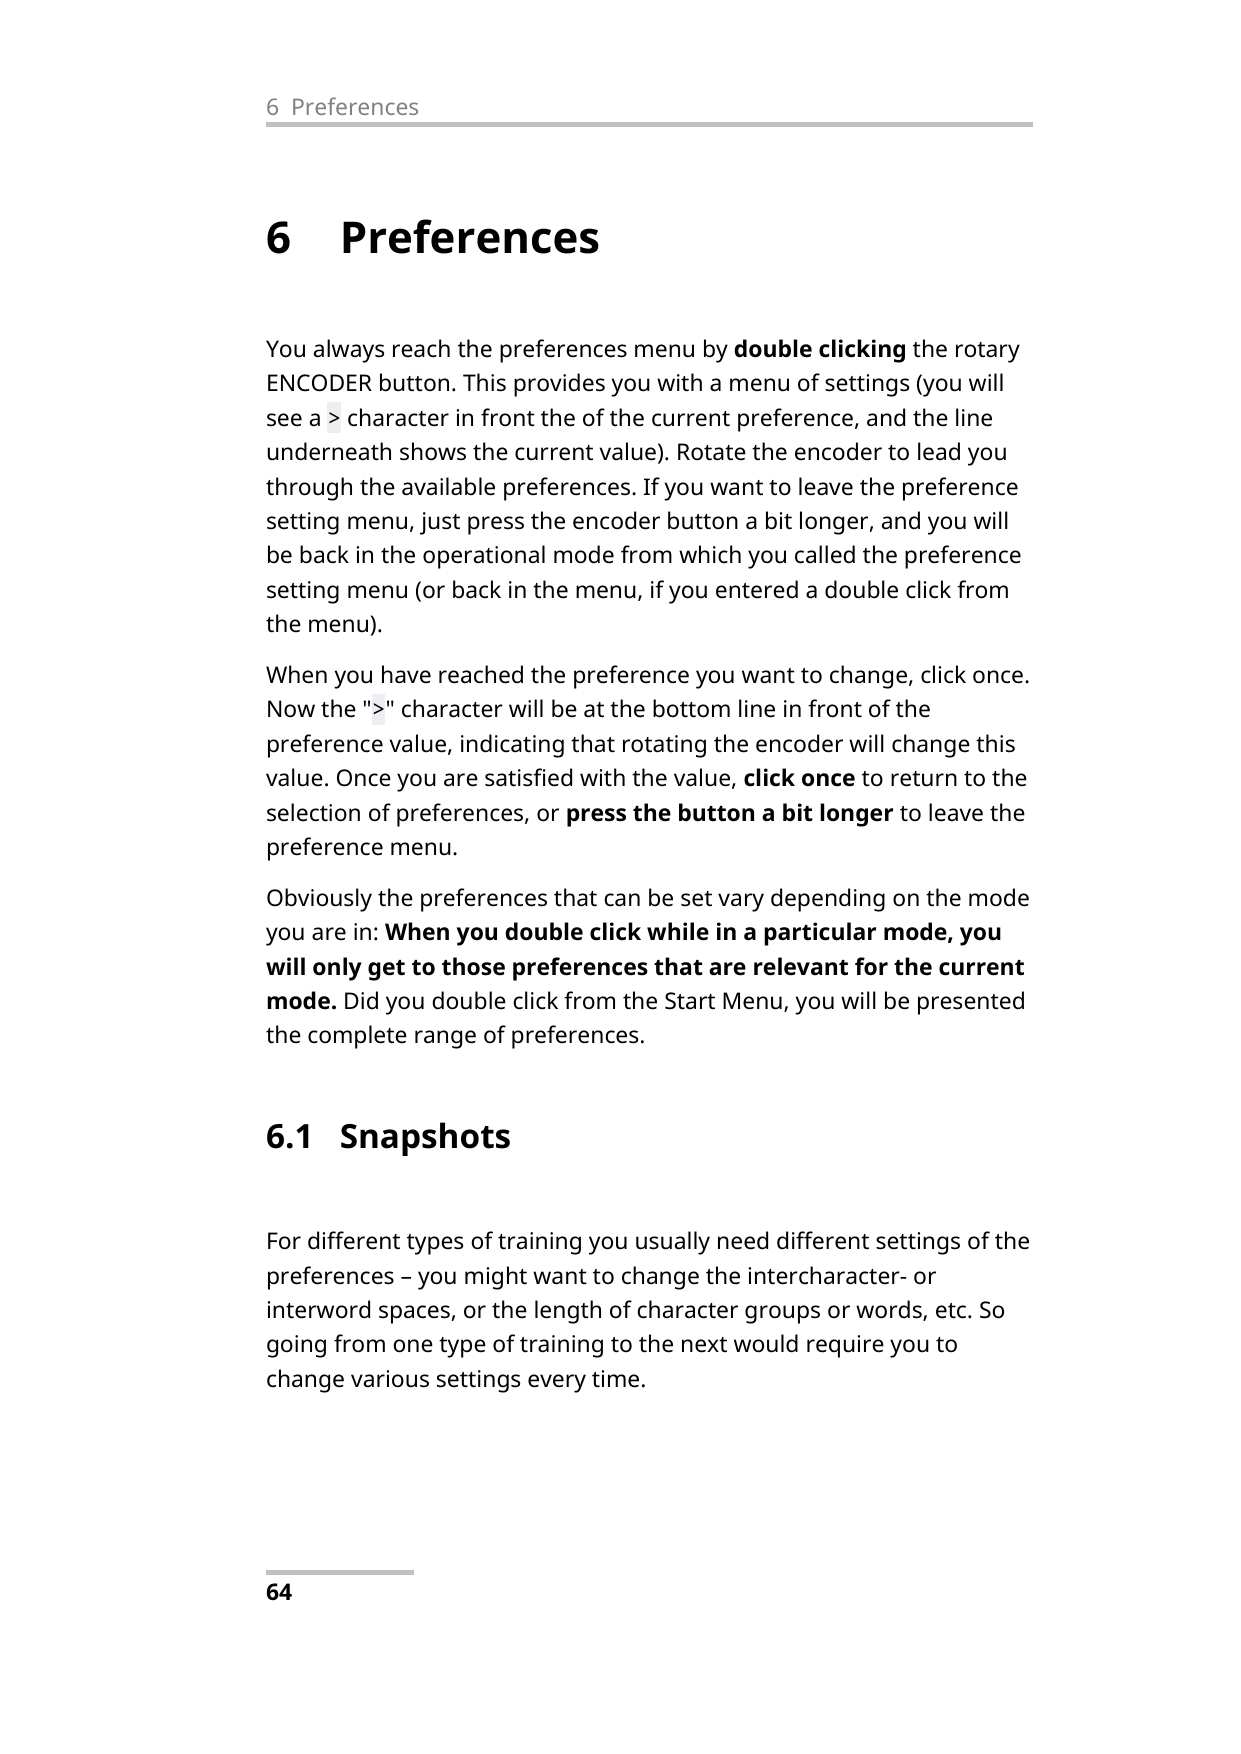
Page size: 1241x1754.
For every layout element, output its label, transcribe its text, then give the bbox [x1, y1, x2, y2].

text Obviously the preferences that can be set vary depending on the mode you are in: When you double click while in a particular mode, you will only get to those preferences that are relevant for the current mode. Did you double click from the Start Menu, you will be presented the complete range of preferences. [266, 882, 1033, 1051]
text When you have reached the preference you want to change, click once. Now the ">" character will be at the bottom line in front of the preference value, indicating that rotating the encoder will change this value. Once you are satisfied with the value, click once to return to the selection of preferences, or press the button a bit longer to leave the preference menu. [266, 659, 1033, 862]
text You always reach the preferences menu by double clicking the rotary ENCODER button. This provides you with a menu of settings (you will see a > character in front the of the current preference, and the line underneath shows the current value). Rotate the encoder to lead you through the available preferences. If you want to leave the preference setting menu, just press the encoder button a bit longer, and you will be back in the operational mode from which you called the preference setting menu (or back in the menu, if you entered a double click from the menu). [266, 333, 1033, 639]
subtitle Snapshots [266, 1113, 1033, 1158]
text For different types of training you usually need different settings of the preferences – you might want to change the intercharacter- or interword spaces, or the length of character groups or words, etc. So going from one type of training to the next would require you to change various settings every time. [266, 1225, 1033, 1394]
subtitle Preferences [266, 207, 1033, 266]
